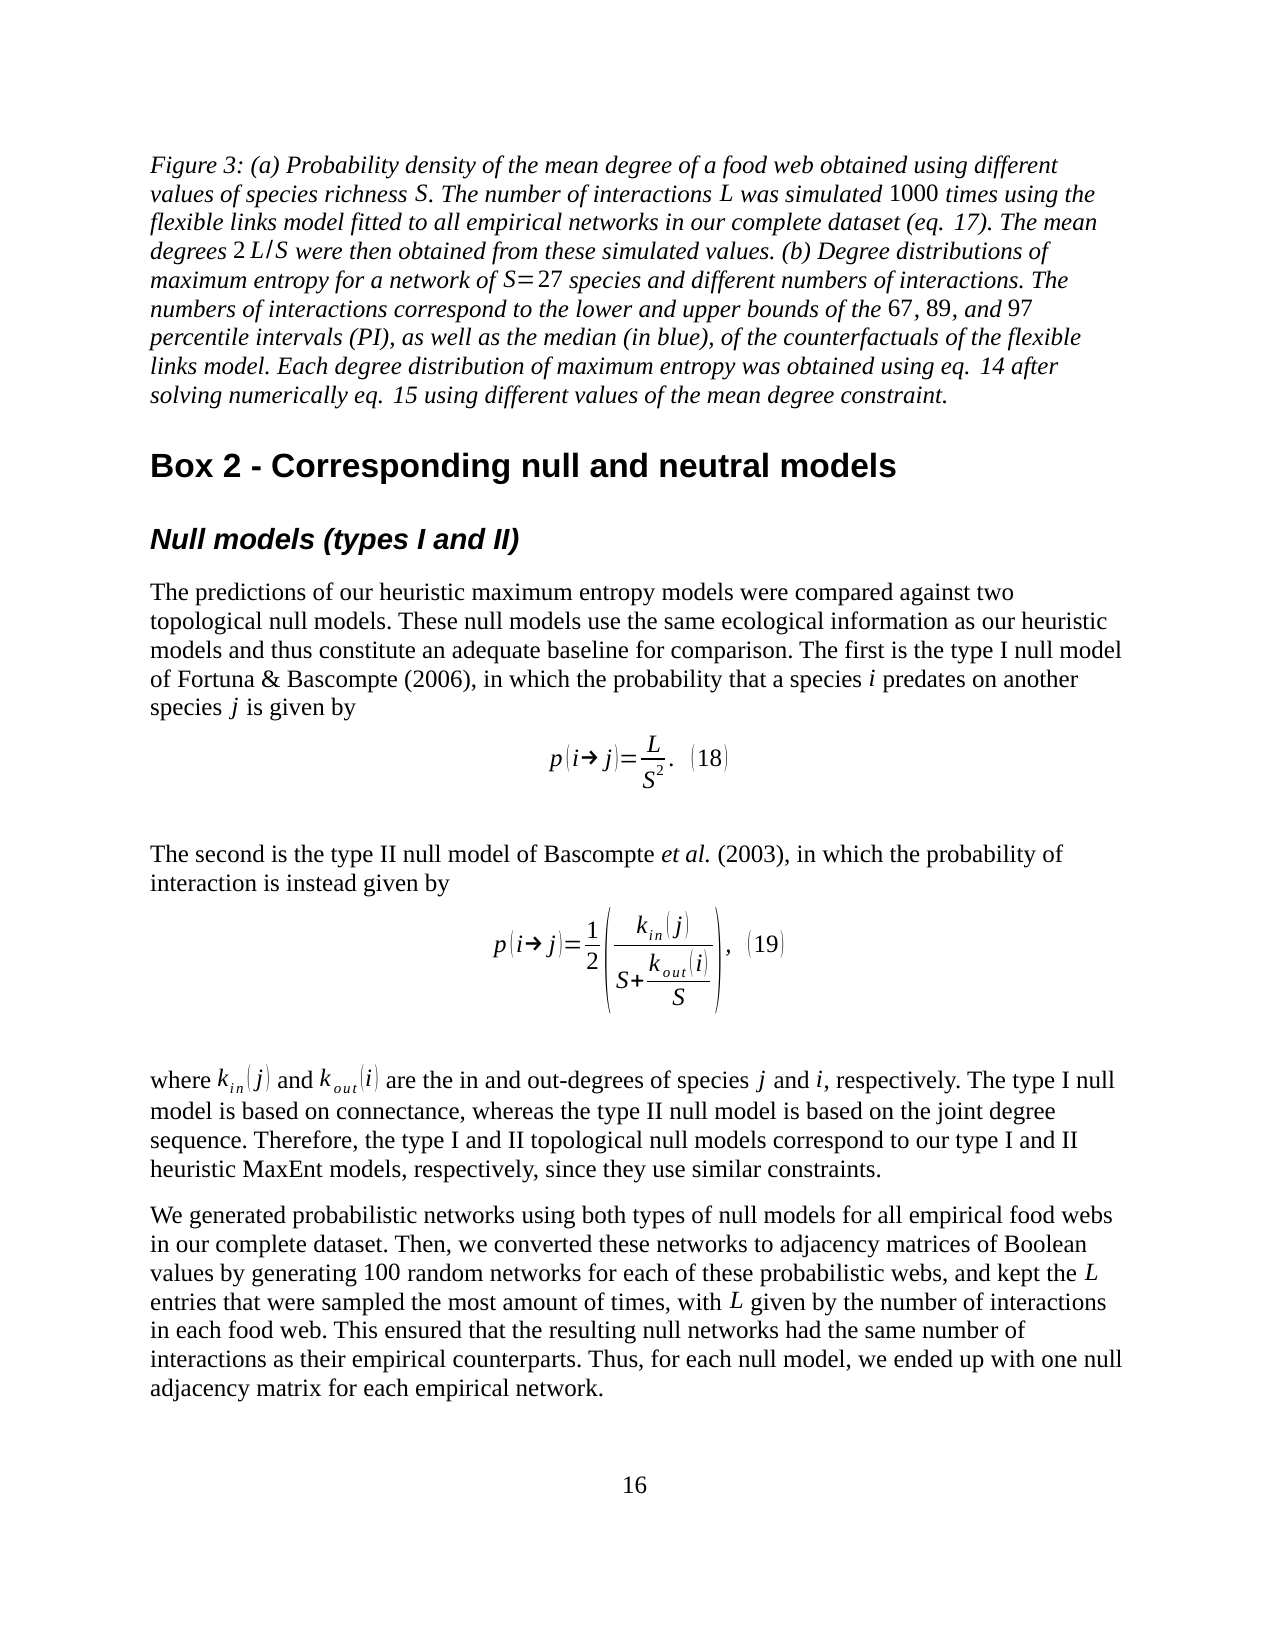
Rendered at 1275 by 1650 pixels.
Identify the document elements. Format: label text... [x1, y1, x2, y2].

text where and are the in and out-degrees of species and , respectively. The type I null model is based on connectance, whereas the type II null model is based on the joint degree sequence. Therefore, the type I and II topological null models correspond to our type I and II heuristic MaxEnt models, respectively, since they use similar constraints. [150, 1063, 1125, 1182]
text The second is the type II null model of Bascompte et al. (2003), in which the probability of interaction is instead given by [150, 839, 1125, 897]
subtitle Null models (types I and II) [150, 522, 1125, 556]
subtitle Box 2 - Corresponding null and neutral models [150, 446, 1125, 485]
text We generated probabilistic networks using both types of null models for all empirical food webs in our complete dataset. Then, we converted these networks to adjacency matrices of Boolean values by generating random networks for each of these probabilistic webs, and kept the entries that were sampled the most amount of times, with given by the number of interactions in each food web. This ensured that the resulting null networks had the same number of interactions as their empirical counterparts. Thus, for each null model, we ended up with one null adjacency matrix for each empirical network. [150, 1200, 1125, 1402]
text Figure 3: (a) Probability density of the mean degree of a food web obtained using different values of species richness . The number of interactions was simulated times using the flexible links model fitted to all empirical networks in our complete dataset (eq. 17). The mean degrees were then obtained from these simulated values. (b) Degree distributions of maximum entropy for a network of species and different numbers of interactions. The numbers of interactions correspond to the lower and upper bounds of the , , and percentile intervals (PI), as well as the median (in blue), of the counterfactuals of the flexible links model. Each degree distribution of maximum entropy was obtained using eq. 14 after solving numerically eq. 15 using different values of the mean degree constraint. [150, 150, 1125, 409]
text The predictions of our heuristic maximum entropy models were compared against two topological null models. These null models use the same ecological information as our heuristic models and thus constitute an adequate baseline for comparison. The first is the type I null model of Fortuna & Bascompte (2006), in which the probability that a species predates on another species is given by [150, 577, 1125, 721]
